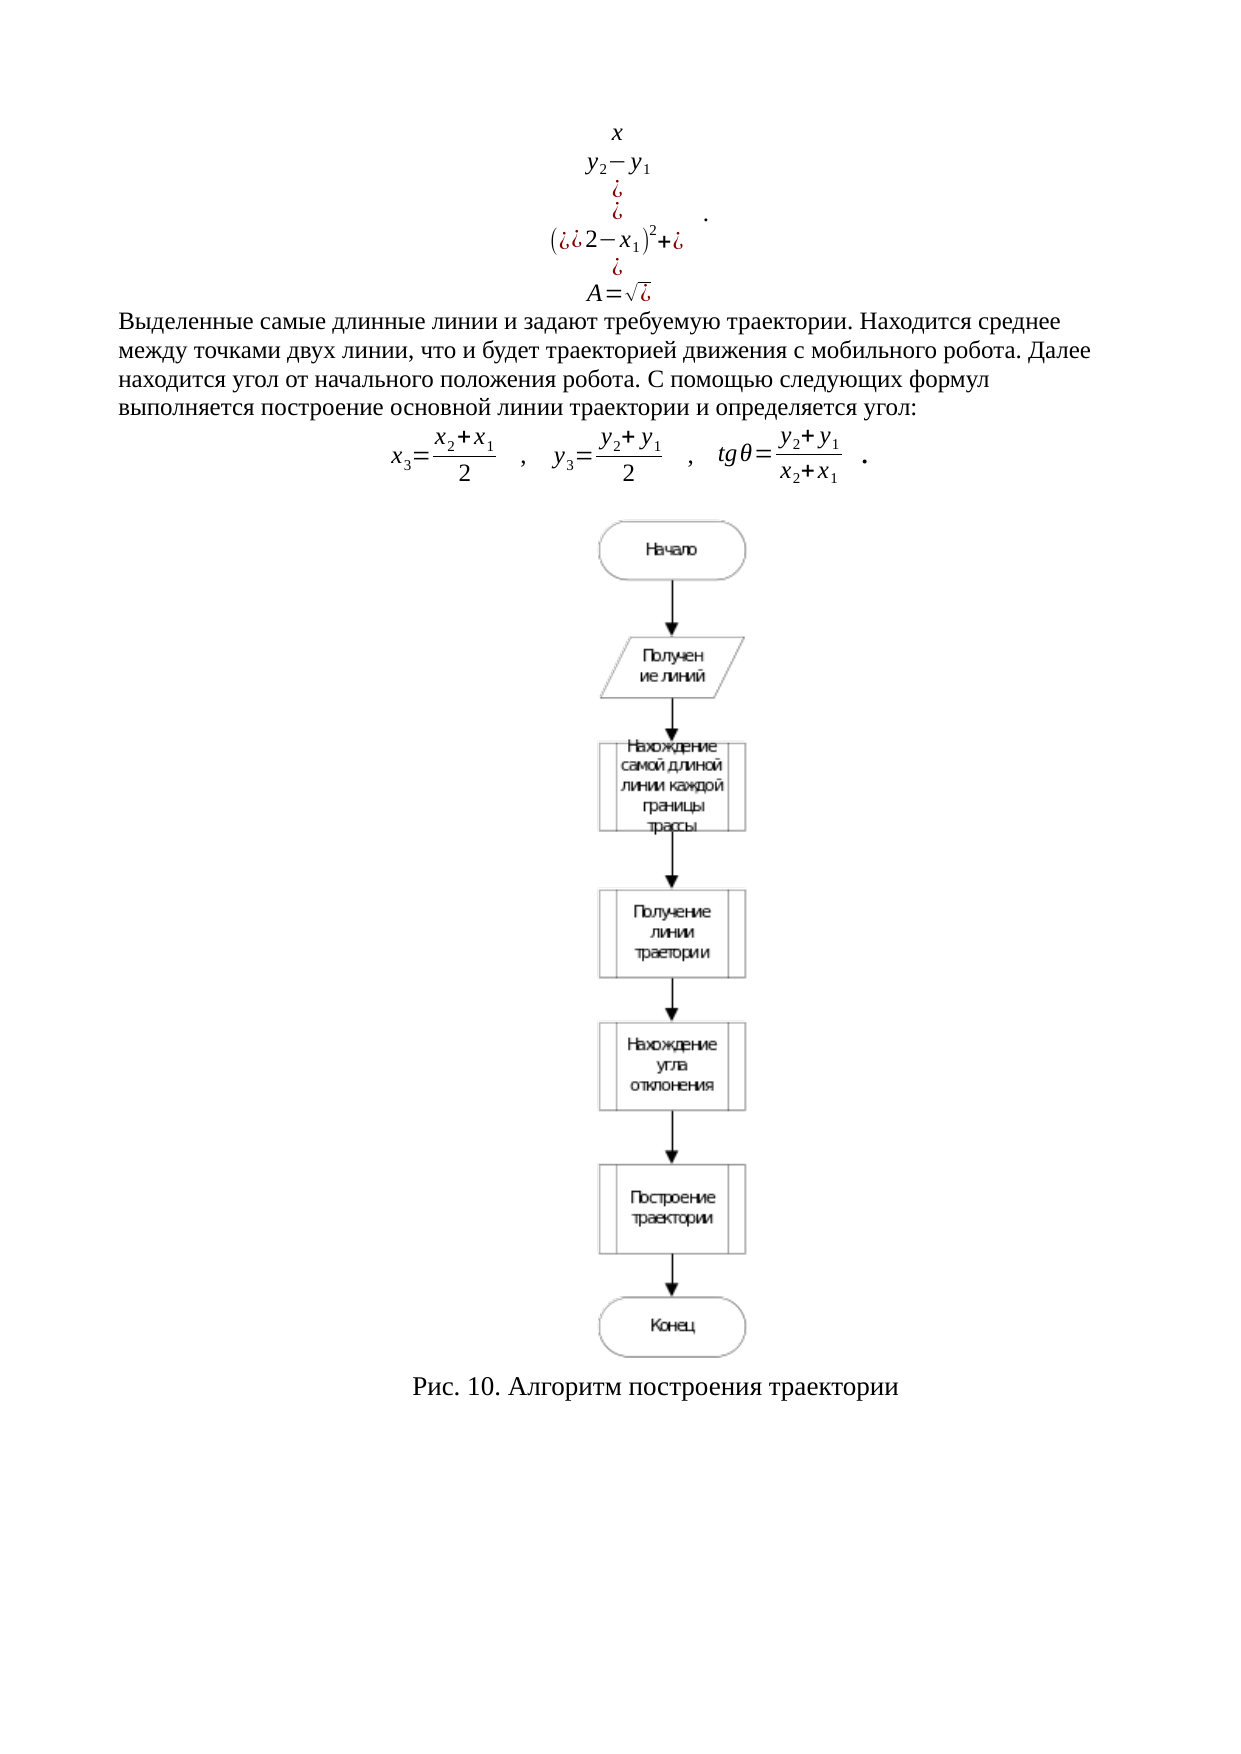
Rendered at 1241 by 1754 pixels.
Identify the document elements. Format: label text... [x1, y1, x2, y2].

text Выделенные самые длинные линии и задают требуемую траектории. Находится среднее между точками двух линии, что и будет траекторией движения с мобильного робота. Далее находится угол от начального положения робота. С помощью следующих формул выполняется построение основной линии траектории и определяется угол: [118, 306, 1122, 421]
text . [118, 118, 1122, 306]
text , , . [118, 421, 1122, 488]
text Рис. 10. Алгоритм построения траектории [118, 1370, 1122, 1402]
